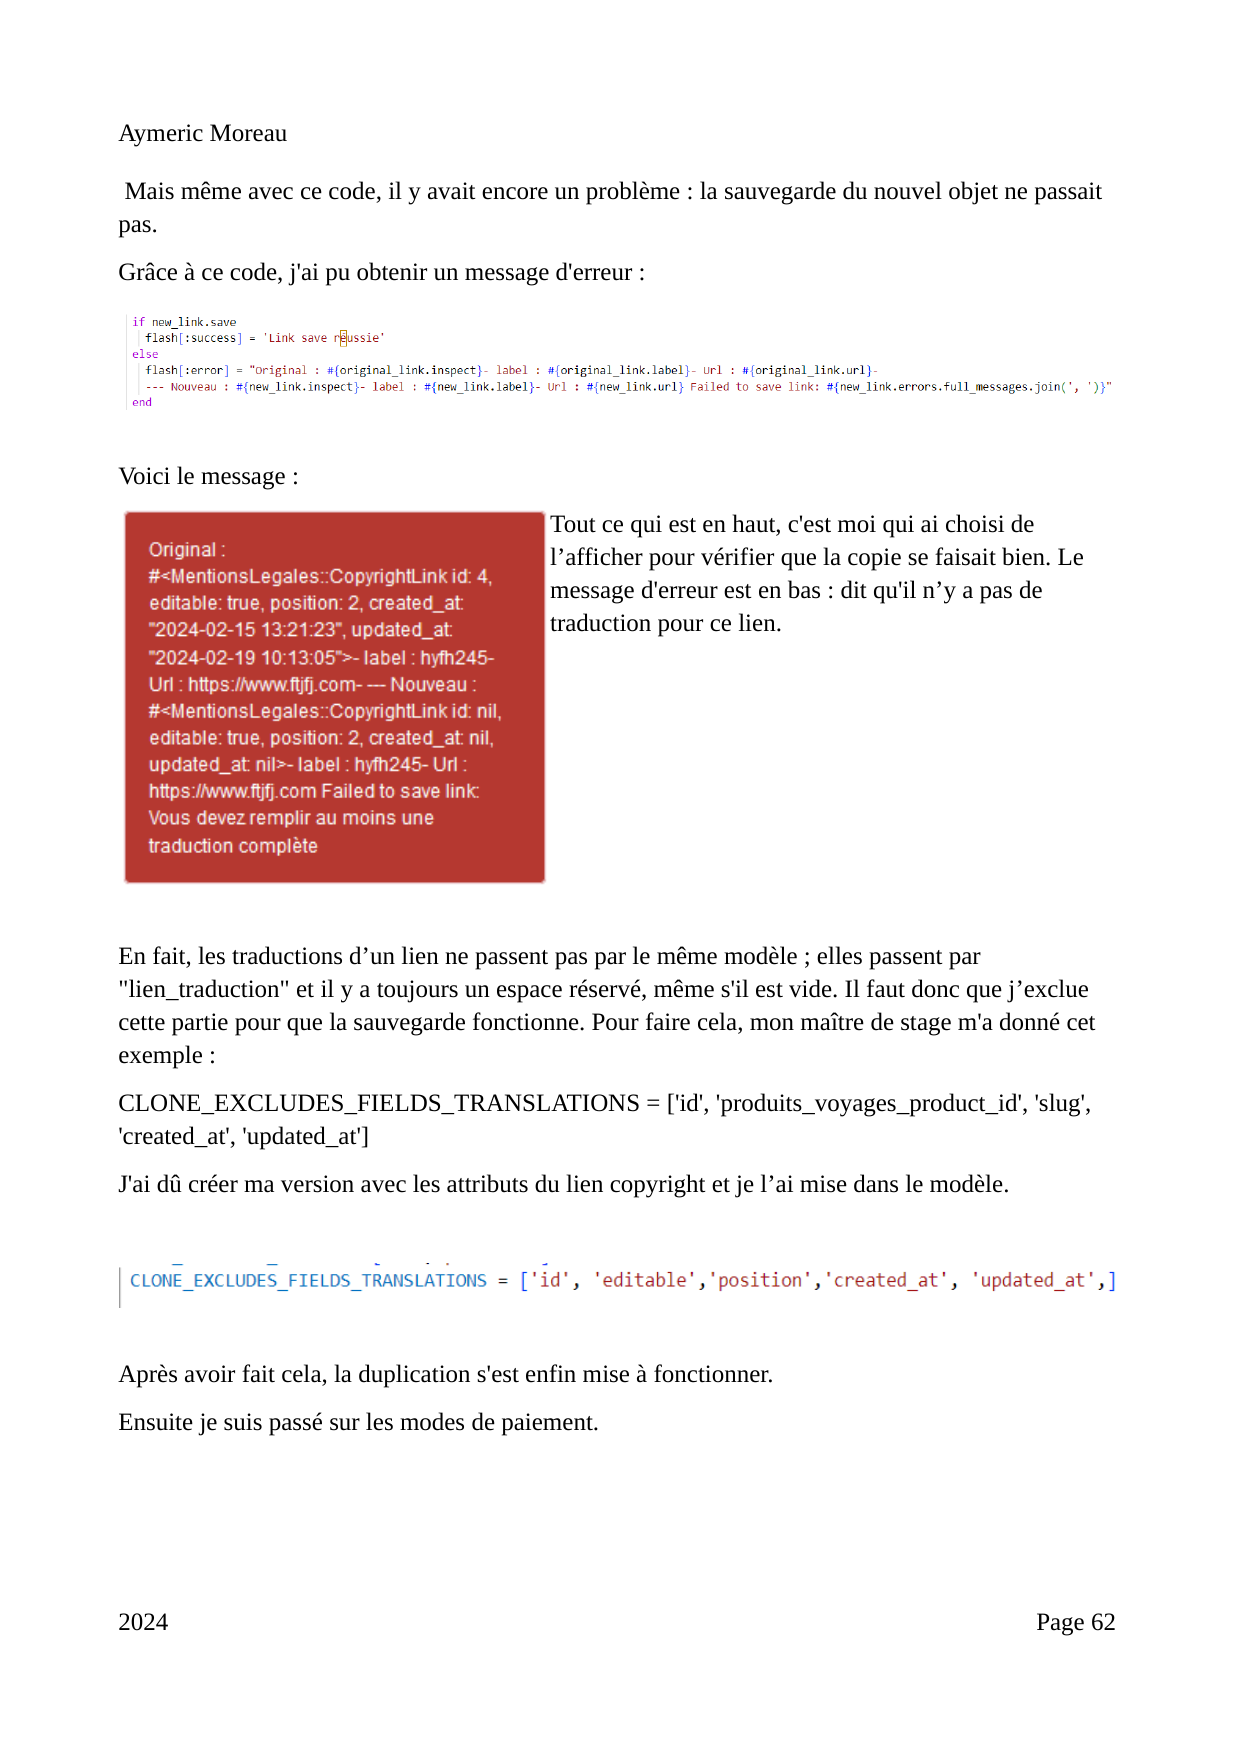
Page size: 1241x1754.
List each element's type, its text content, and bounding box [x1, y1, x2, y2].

picture [121, 509, 550, 889]
text Grâce à ce code, j'ai pu obtenir un message d'erreur : [118, 257, 1122, 286]
picture [118, 304, 1123, 410]
text J'ai dû créer ma version avec les attributs du lien copyright et je l’ai mise dans le modèle. [118, 1169, 1122, 1197]
text Ensuite je suis passé sur les modes de paiement. [118, 1407, 1122, 1436]
text CLONE_EXCLUDES_FIELDS_TRANSLATIONS = ['id', 'produits_voyages_product_id', 'slug', 'created_at', 'updated_at'] [118, 1088, 1122, 1150]
text Mais même avec ce code, il y avait encore un problème : la sauvegarde du nouvel objet ne passait pas. [118, 176, 1122, 238]
text Après avoir fait cela, la duplication s'est enfin mise à fonctionner. [118, 1359, 1122, 1388]
text Voici le message : [118, 461, 1122, 490]
text En fait, les traductions d’un lien ne passent pas par le même modèle ; elles passent par "lien_traduction" et il y a toujours un espace réservé, même s'il est vide. Il faut donc que j’exclue cette partie pour que la sauvegarde fonctionne. Pour faire cela, mon maître de stage m'a donné cet exemple : [118, 941, 1122, 1069]
text Tout ce qui est en haut, c'est moi qui ai choisi de l’afficher pour vérifier que la copie se faisait bien. Le message d'erreur est en bas : dit qu'il n’y a pas de traduction pour ce lien. [550, 509, 1122, 637]
picture [118, 1263, 1123, 1308]
